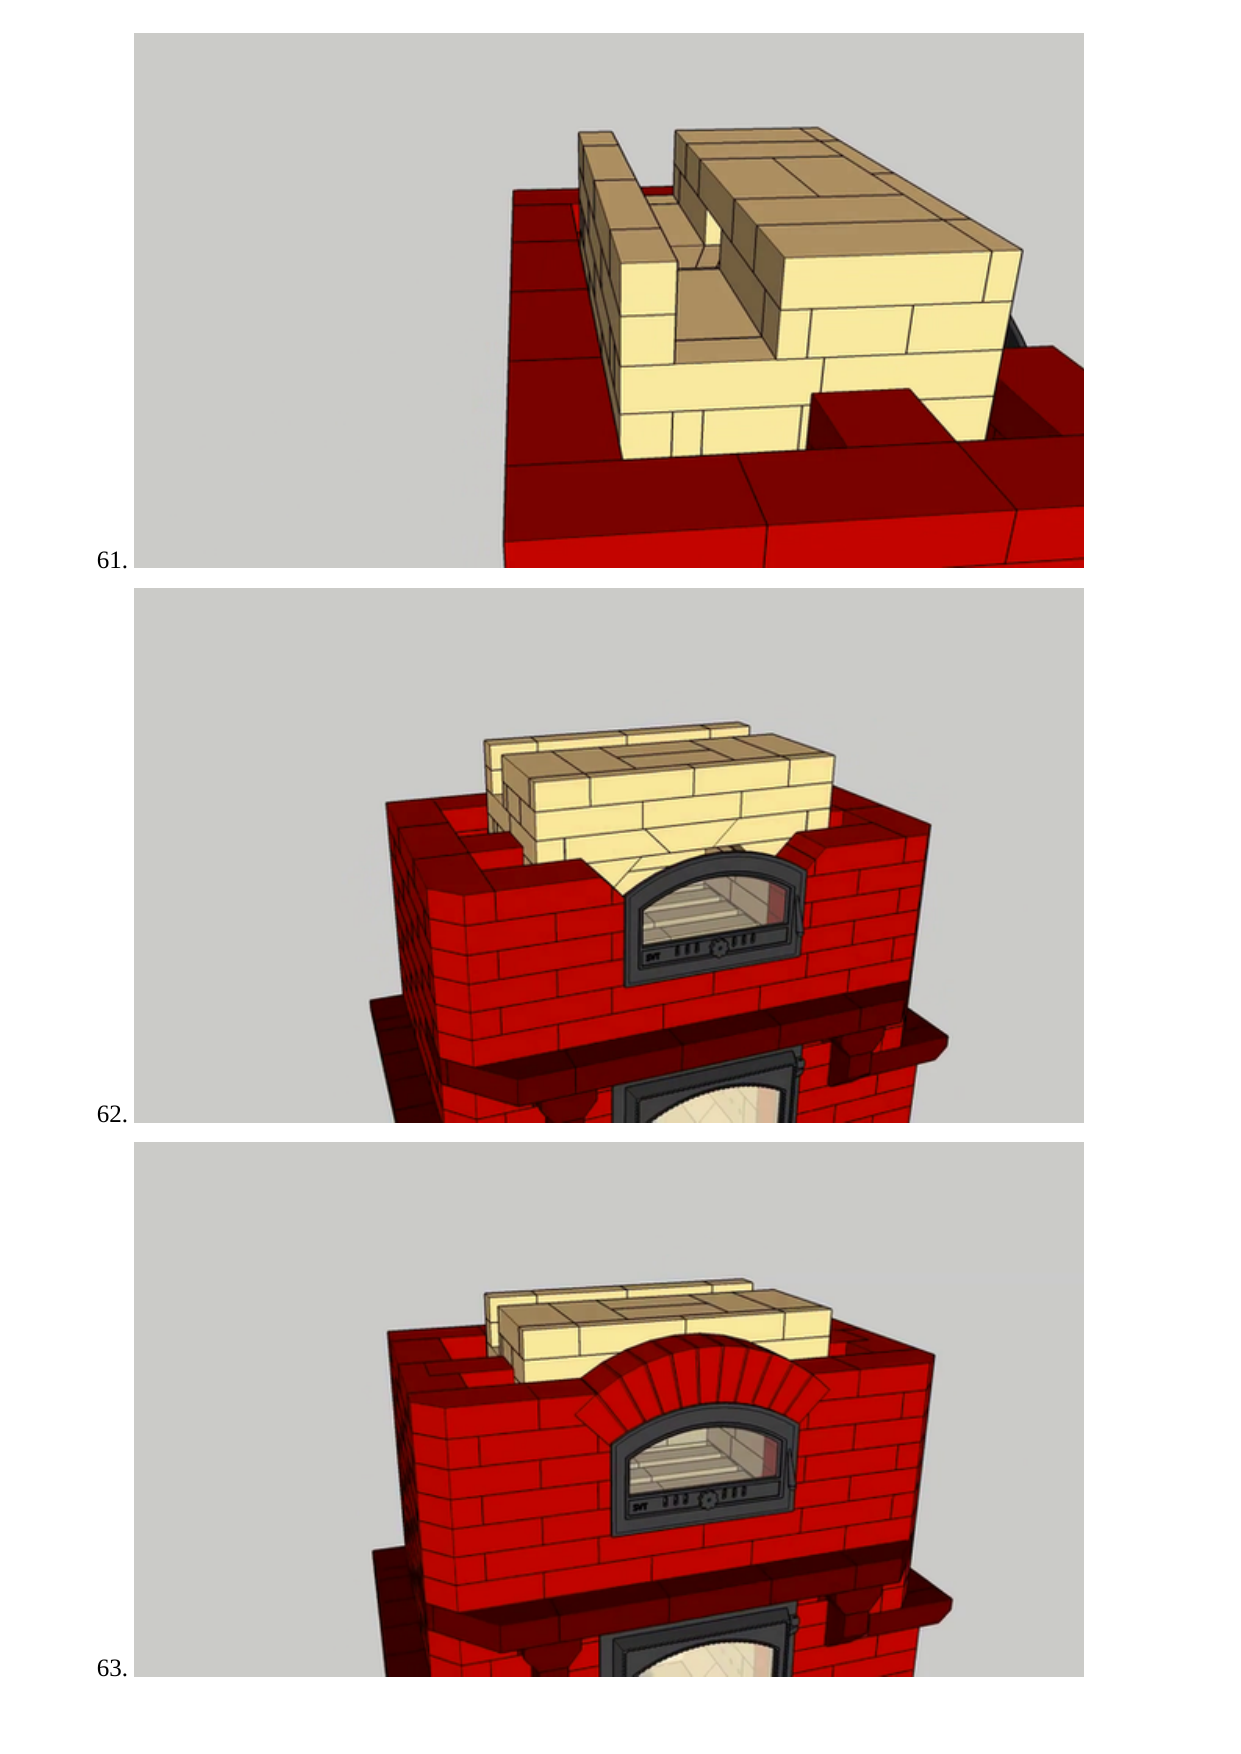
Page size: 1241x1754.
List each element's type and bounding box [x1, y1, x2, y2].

picture [134, 33, 1084, 568]
picture [134, 588, 1084, 1123]
picture [134, 1142, 1084, 1677]
